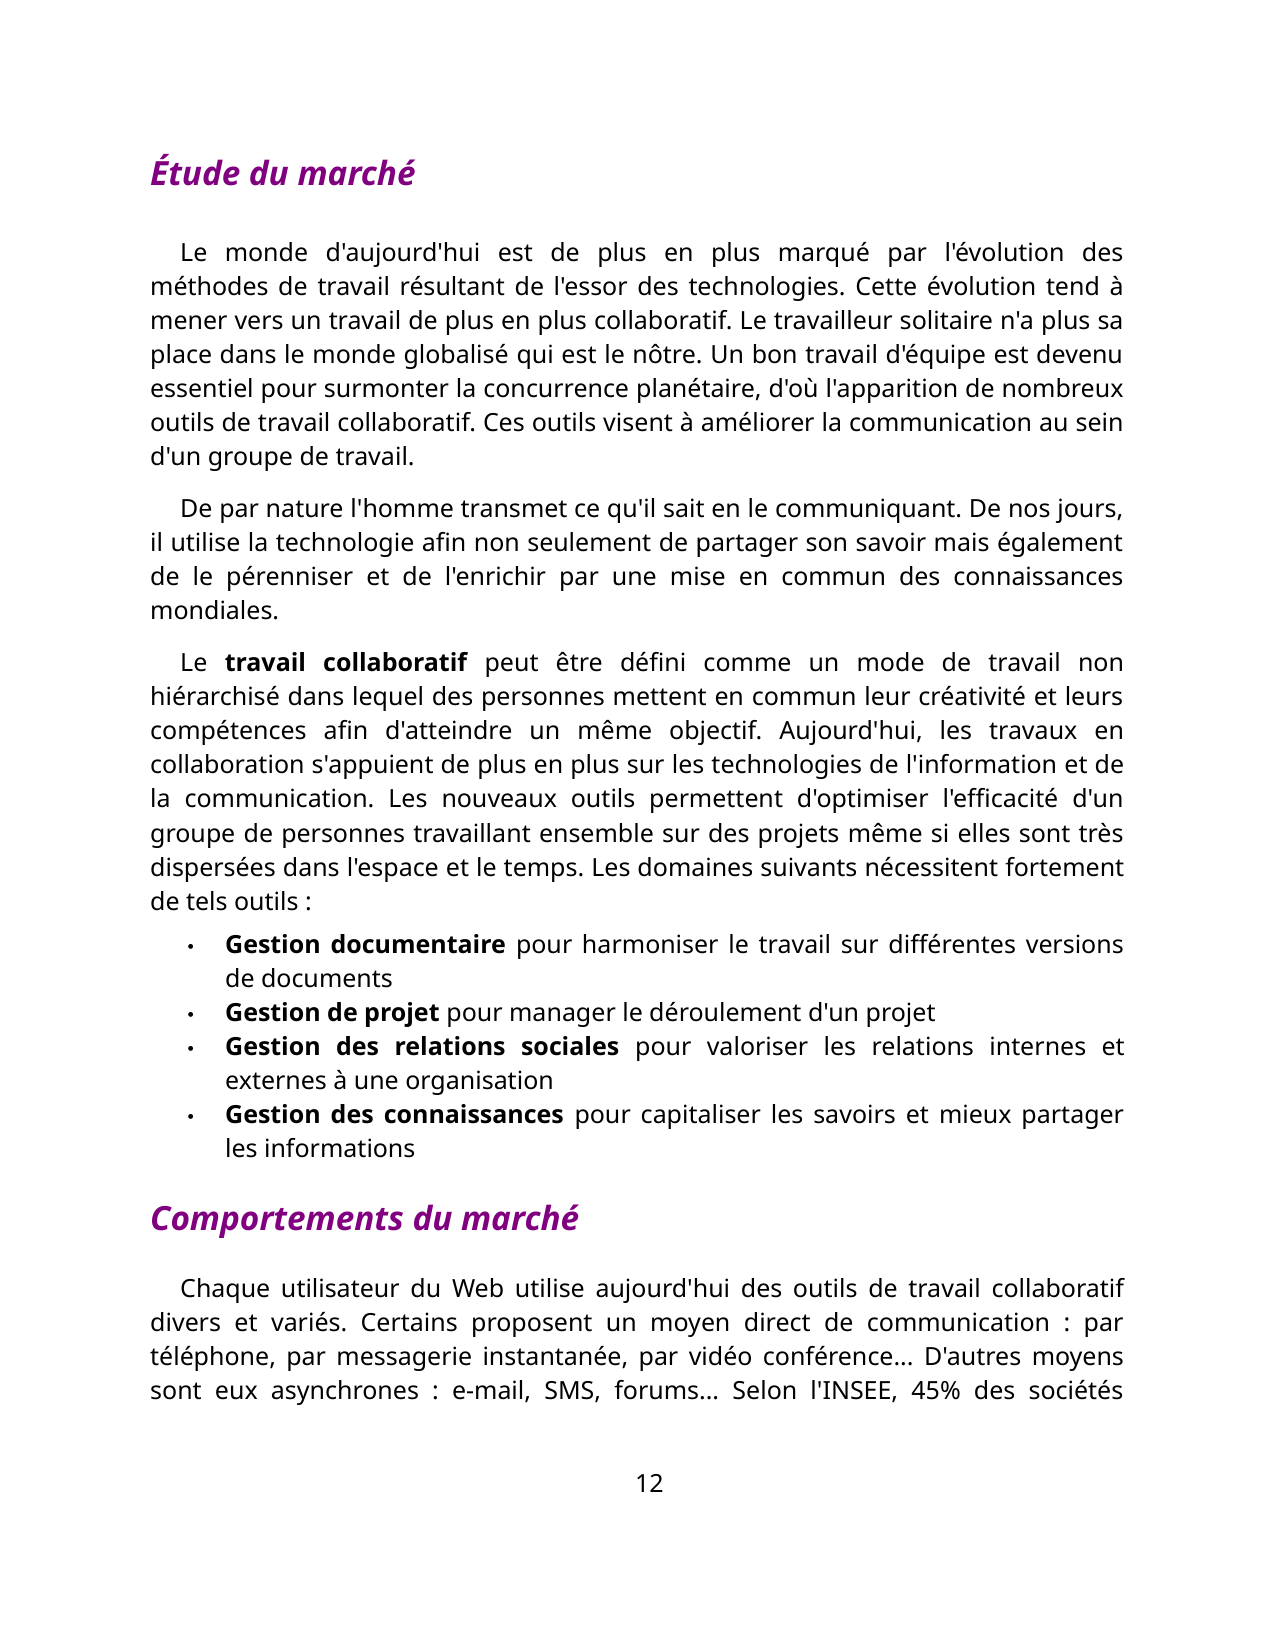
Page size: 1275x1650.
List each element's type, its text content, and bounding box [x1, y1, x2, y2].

list Gestion documentaire pour harmoniser le travail sur différentes versions de documents [187, 926, 1125, 994]
list Gestion de projet pour manager le déroulement d'un projet [187, 994, 1125, 1028]
text Le monde d'aujourd'hui est de plus en plus marqué par l'évolution des méthodes de travail résultant de l'essor des technologies. Cette évolution tend à mener vers un travail de plus en plus collaboratif. Le travailleur solitaire n'a plus sa place dans le monde globalisé qui est le nôtre. Un bon travail d'équipe est devenu essentiel pour surmonter la concurrence planétaire, d'où l'apparition de nombreux outils de travail collaboratif. Ces outils visent à améliorer la communication au sein d'un groupe de travail. [150, 234, 1125, 473]
subtitle Étude du marché [150, 150, 1125, 195]
text Le travail collaboratif peut être défini comme un mode de travail non hiérarchisé dans lequel des personnes mettent en commun leur créativité et leurs compétences afin d'atteindre un même objectif. Aujourd'hui, les travaux en collaboration s'appuient de plus en plus sur les technologies de l'information et de la communication. Les nouveaux outils permettent d'optimiser l'efficacité d'un groupe de personnes travaillant ensemble sur des projets même si elles sont très dispersées dans l'espace et le temps. Les domaines suivants nécessitent fortement de tels outils : [150, 645, 1125, 917]
subtitle Comportements du marché [150, 1195, 1125, 1240]
list Gestion des relations sociales pour valoriser les relations internes et externes à une organisation [187, 1028, 1125, 1097]
list Gestion des connaissances pour capitaliser les savoirs et mieux partager les informations [187, 1097, 1125, 1165]
text De par nature l'homme transmet ce qu'il sait en le communiquant. De nos jours, il utilise la technologie afin non seulement de partager son savoir mais également de le pérenniser et de l'enrichir par une mise en commun des connaissances mondiales. [150, 491, 1125, 627]
text Chaque utilisateur du Web utilise aujourd'hui des outils de travail collaboratif divers et variés. Certains proposent un moyen direct de communication : par téléphone, par messagerie instantanée, par vidéo conférence... D'autres moyens sont eux asynchrones : e-mail, SMS, forums... Selon l'INSEE, 45% des sociétés [150, 1270, 1125, 1406]
